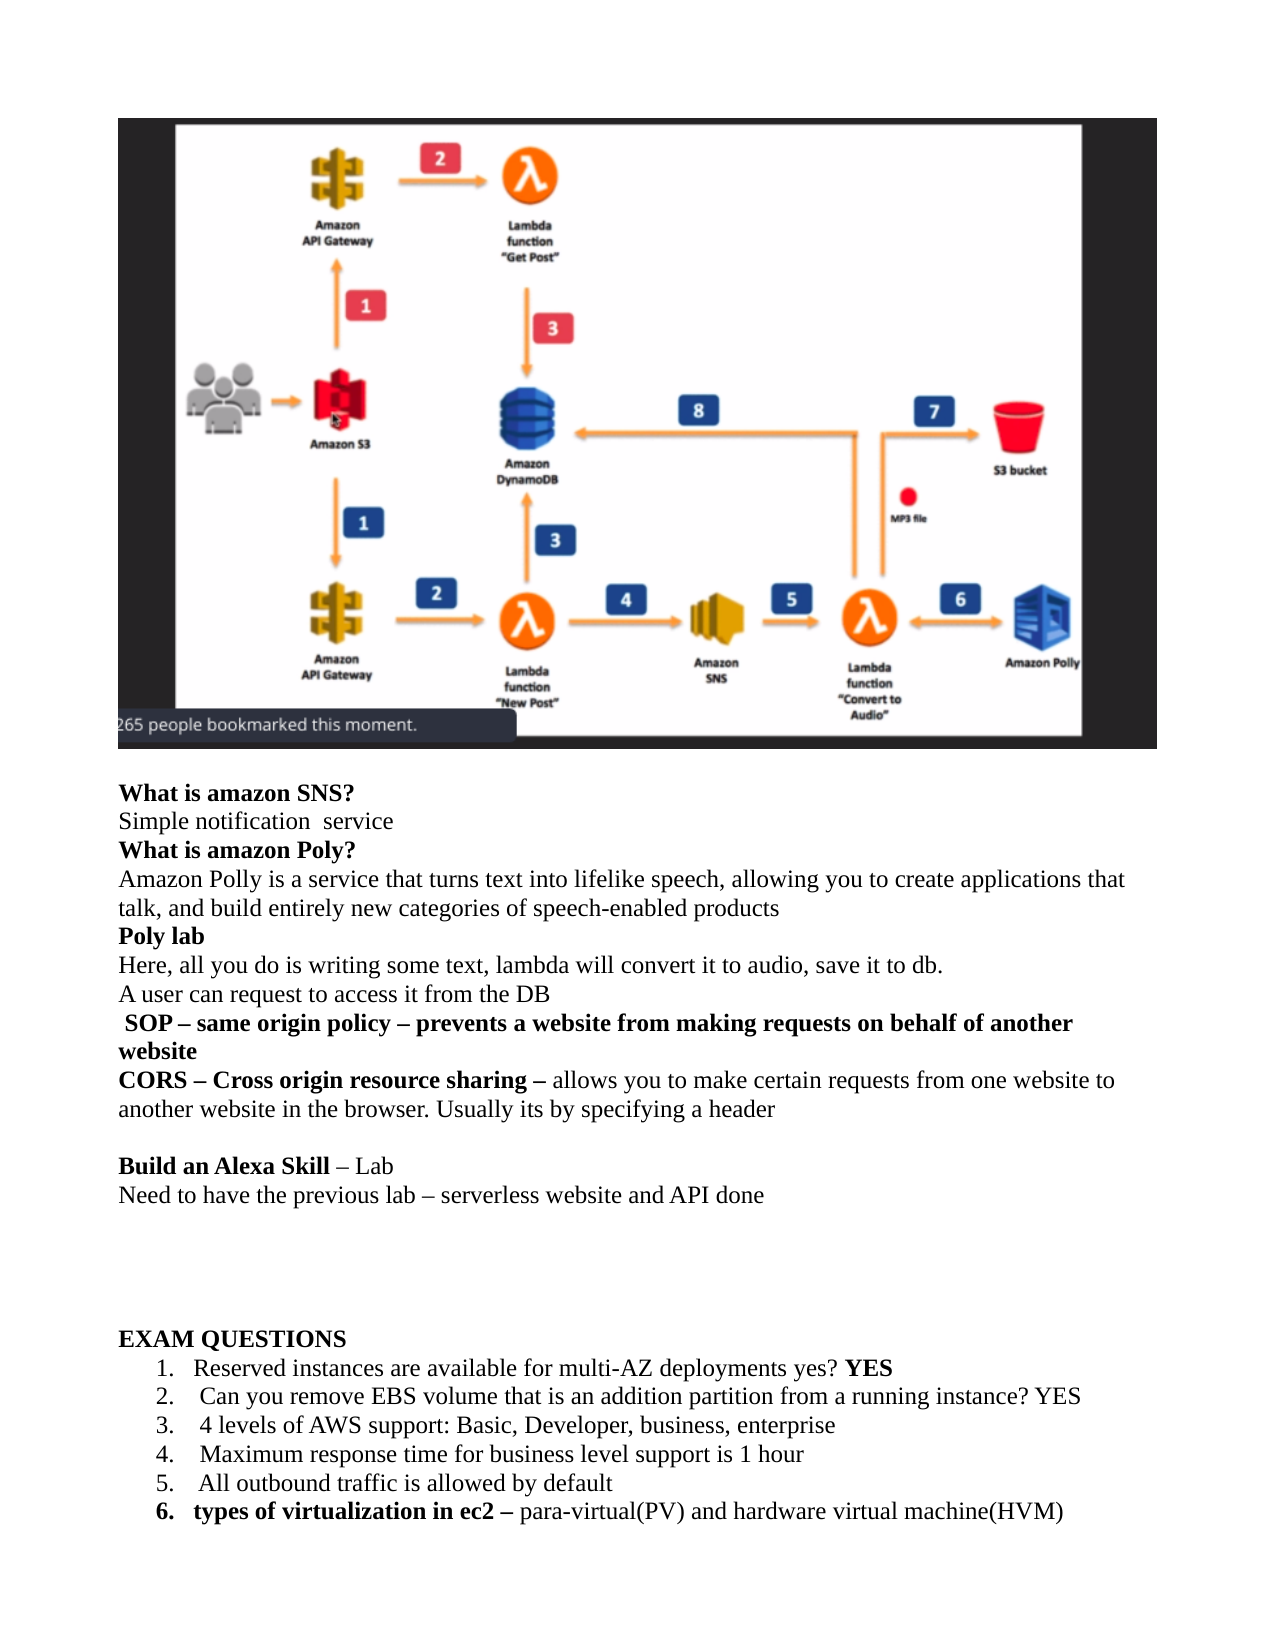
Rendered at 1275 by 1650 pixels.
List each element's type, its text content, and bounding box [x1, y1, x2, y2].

text Simple notification service [118, 806, 1157, 835]
picture [118, 118, 1157, 749]
text SOP – same origin policy – prevents a website from making requests on behalf of another website [118, 1008, 1157, 1065]
text Build an Alexa Skill – Lab [118, 1151, 1157, 1180]
list 4 levels of AWS support: Basic, Developer, business, enterprise [156, 1410, 1157, 1439]
text What is amazon Poly? [118, 835, 1157, 864]
text Need to have the previous lab – serverless website and API done [118, 1180, 1157, 1209]
text Poly lab [118, 921, 1157, 950]
text A user can request to access it from the DB [118, 979, 1157, 1008]
text What is amazon SNS? [118, 778, 1157, 806]
text CORS – Cross origin resource sharing – allows you to make certain requests from one website to another website in the browser. Usually its by specifying a header [118, 1065, 1157, 1123]
text EXAM QUESTIONS [118, 1324, 1157, 1353]
list All outbound traffic is allowed by default [156, 1468, 1157, 1496]
list types of virtualization in ec2 – para-virtual(PV) and hardware virtual machine(HVM) [156, 1496, 1157, 1525]
list Can you remove EBS volume that is an addition partition from a running instance? YES [156, 1381, 1157, 1410]
text Amazon Polly is a service that turns text into lifelike speech, allowing you to create applications that talk, and build entirely new categories of speech-enabled products [118, 864, 1157, 921]
text Here, all you do is writing some text, lambda will convert it to audio, save it to db. [118, 950, 1157, 979]
list Reserved instances are available for multi-AZ deployments yes? YES [156, 1353, 1157, 1381]
list Maximum response time for business level support is 1 hour [156, 1439, 1157, 1468]
